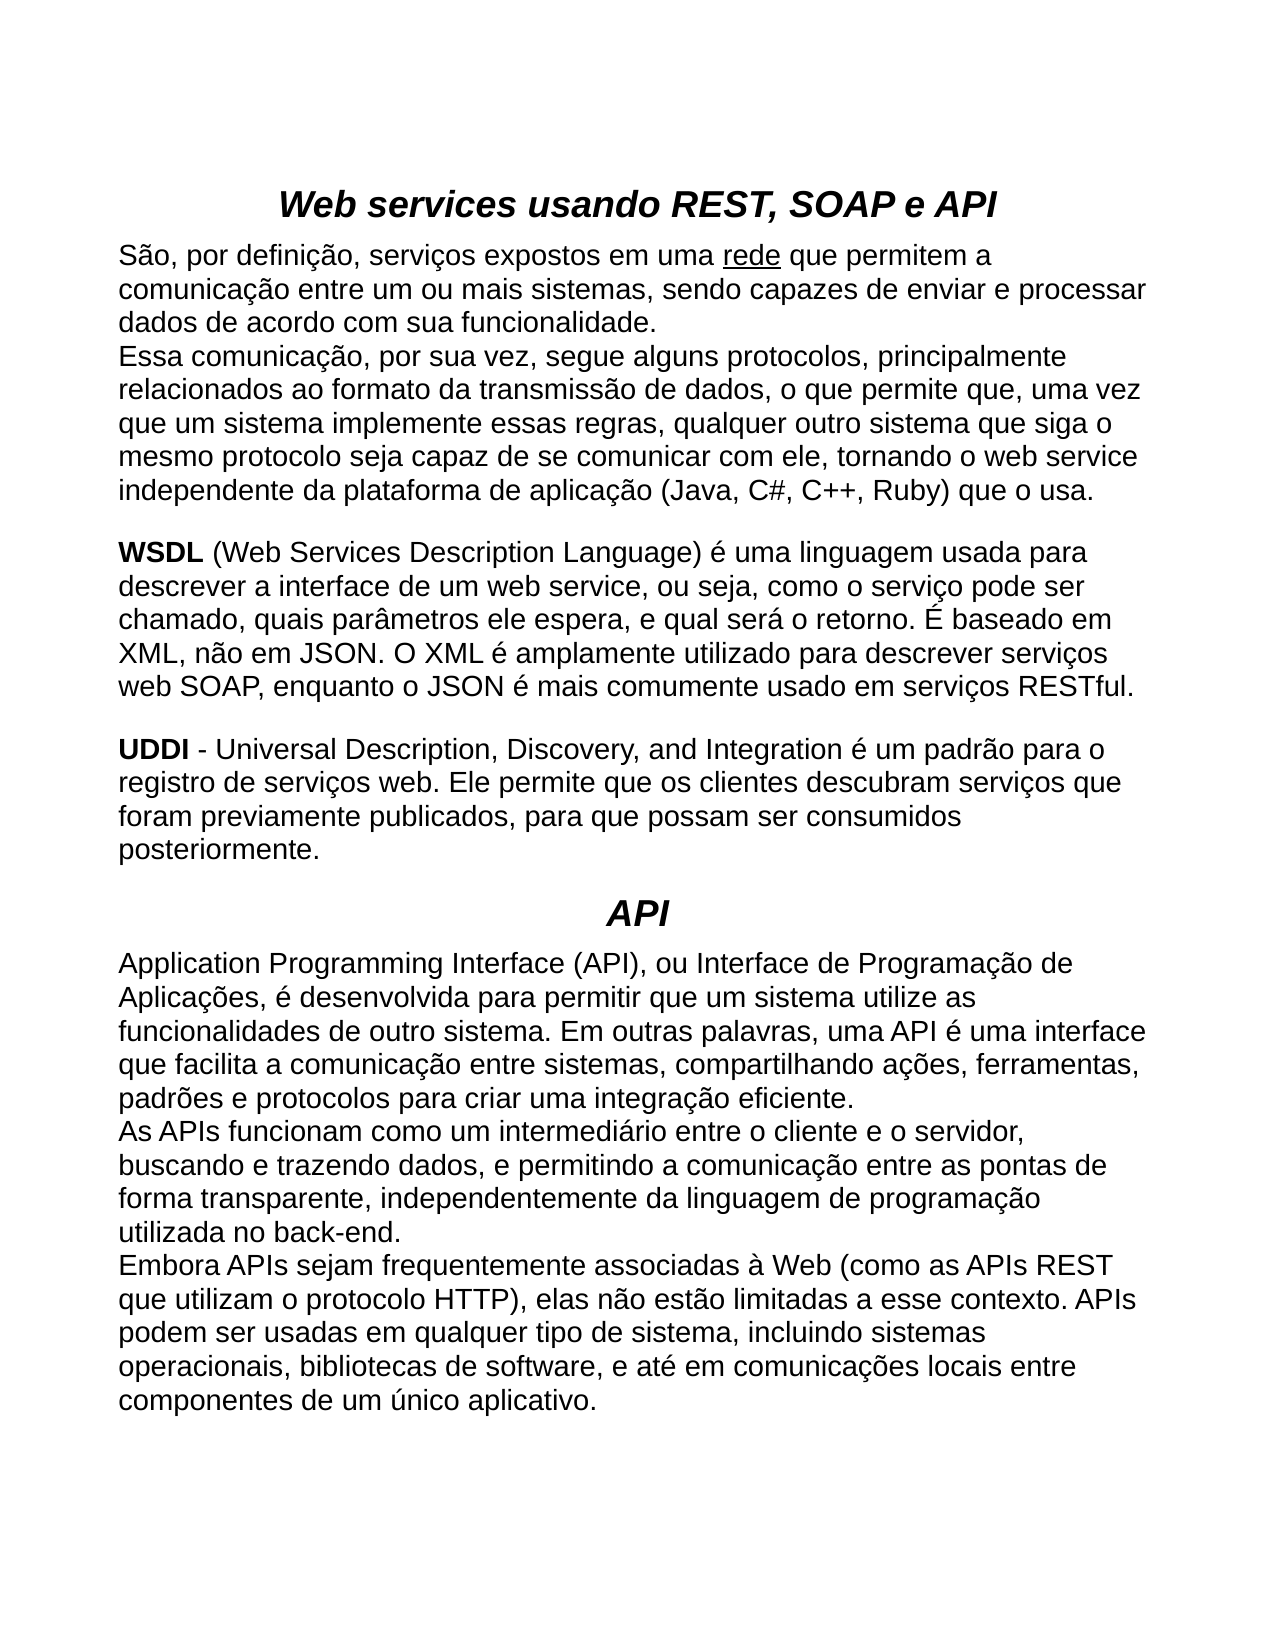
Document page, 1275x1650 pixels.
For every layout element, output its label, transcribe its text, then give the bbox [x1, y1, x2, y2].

text UDDI - Universal Description, Discovery, and Integration é um padrão para o registro de serviços web. Ele permite que os clientes descubram serviços que foram previamente publicados, para que possam ser consumidos posteriormente. [118, 732, 1157, 866]
text As APIs funcionam como um intermediário entre o cliente e o servidor, buscando e trazendo dados, e permitindo a comunicação entre as pontas de forma transparente, independentemente da linguagem de programação utilizada no back-end. [118, 1114, 1157, 1248]
text Embora APIs sejam frequentemente associadas à Web (como as APIs REST que utilizam o protocolo HTTP), elas não estão limitadas a esse contexto. APIs podem ser usadas em qualquer tipo de sistema, incluindo sistemas operacionais, bibliotecas de software, e até em comunicações locais entre componentes de um único aplicativo. [118, 1248, 1157, 1416]
subtitle API [118, 891, 1157, 934]
subtitle Web services usando REST, SOAP e API [118, 183, 1157, 226]
text Application Programming Interface (API), ou Interface de Programação de Aplicações, é desenvolvida para permitir que um sistema utilize as funcionalidades de outro sistema. Em outras palavras, uma API é uma interface que facilita a comunicação entre sistemas, compartilhando ações, ferramentas, padrões e protocolos para criar uma integração eficiente. [118, 947, 1157, 1114]
text WSDL (Web Services Description Language) é uma linguagem usada para descrever a interface de um web service, ou seja, como o serviço pode ser chamado, quais parâmetros ele espera, e qual será o retorno. É baseado em XML, não em JSON. O XML é amplamente utilizado para descrever serviços web SOAP, enquanto o JSON é mais comumente usado em serviços RESTful. [118, 535, 1157, 703]
text Essa comunicação, por sua vez, segue alguns protocolos, principalmente relacionados ao formato da transmissão de dados, o que permite que, uma vez que um sistema implemente essas regras, qualquer outro sistema que siga o mesmo protocolo seja capaz de se comunicar com ele, tornando o web service independente da plataforma de aplicação (Java, C#, C++, Ruby) que o usa. [118, 339, 1157, 507]
text São, por definição, serviços expostos em uma rede que permitem a comunicação entre um ou mais sistemas, sendo capazes de enviar e processar dados de acordo com sua funcionalidade. [118, 238, 1157, 339]
